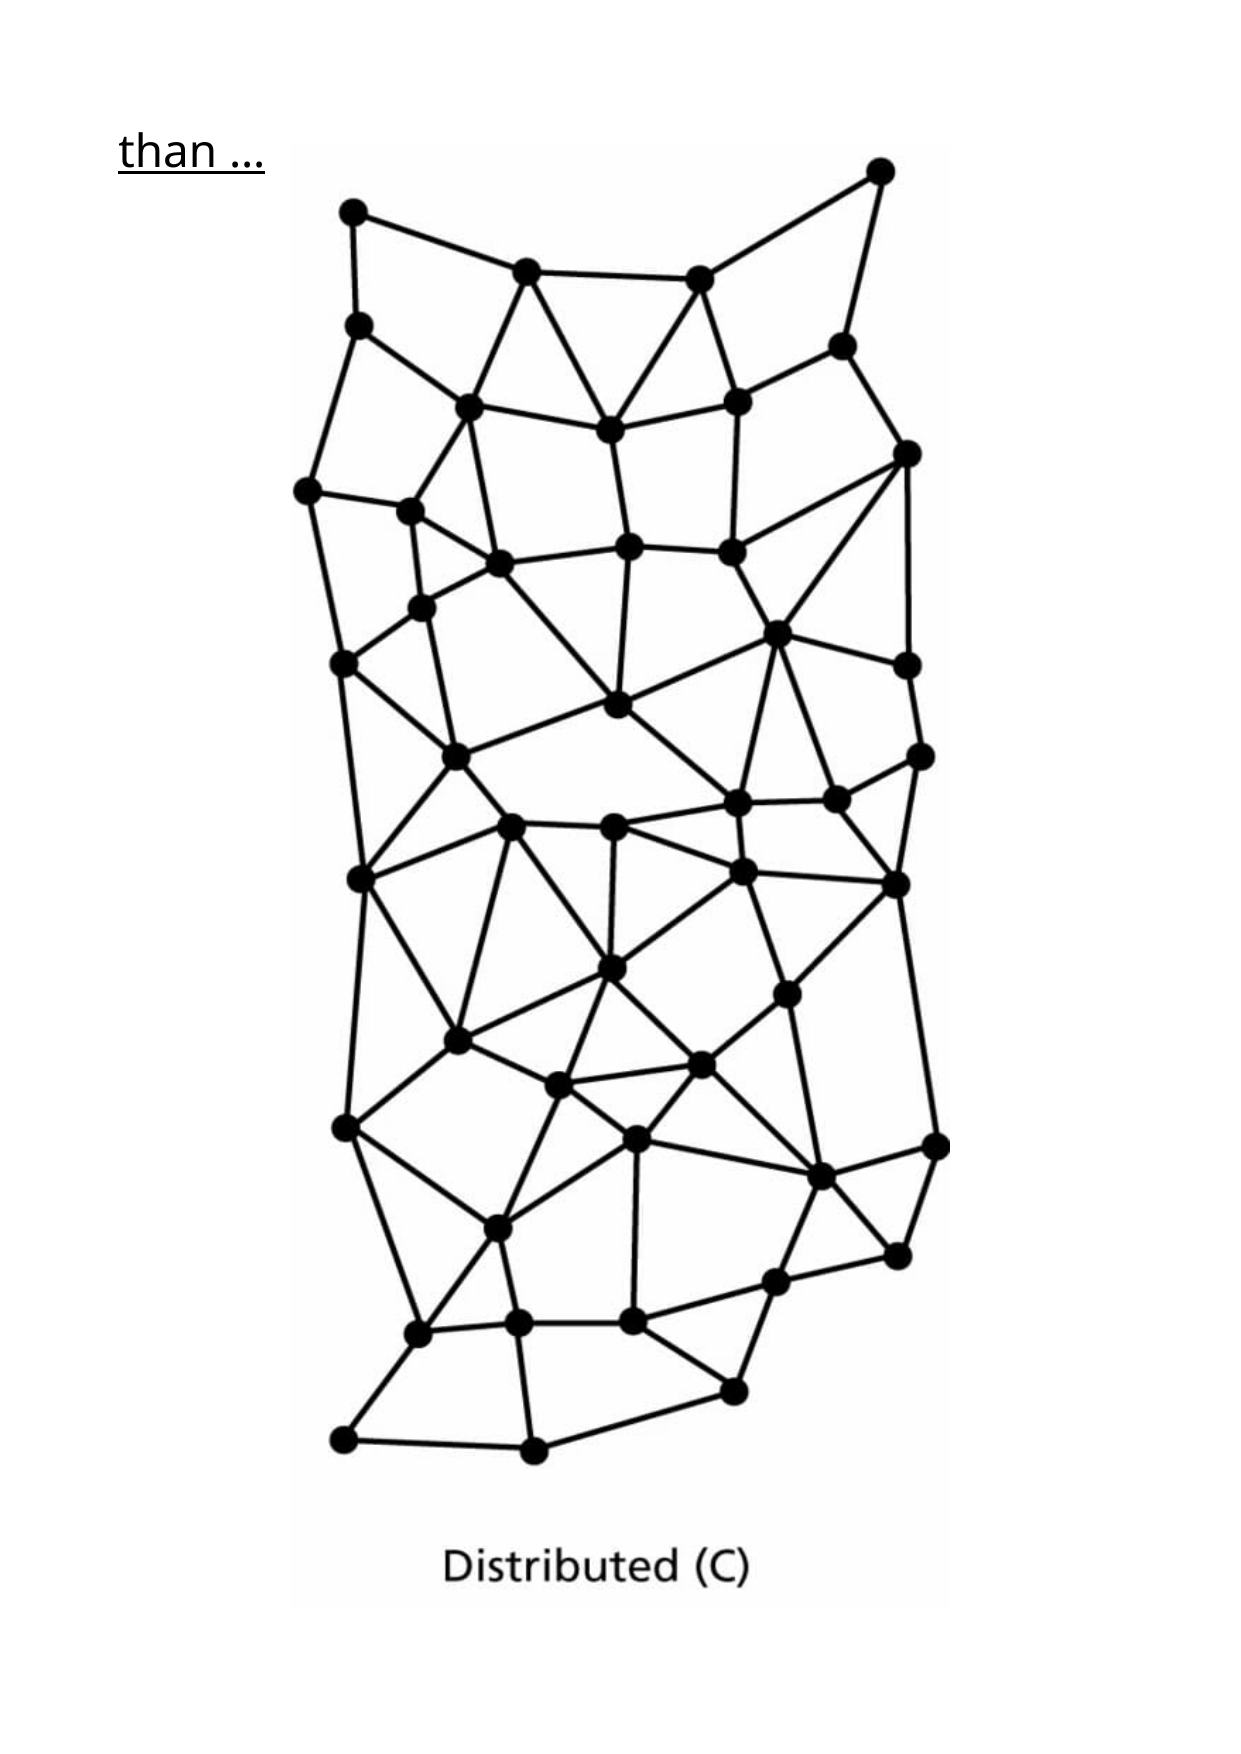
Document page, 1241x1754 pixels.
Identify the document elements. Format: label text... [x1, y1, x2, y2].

text than … [118, 118, 1122, 181]
